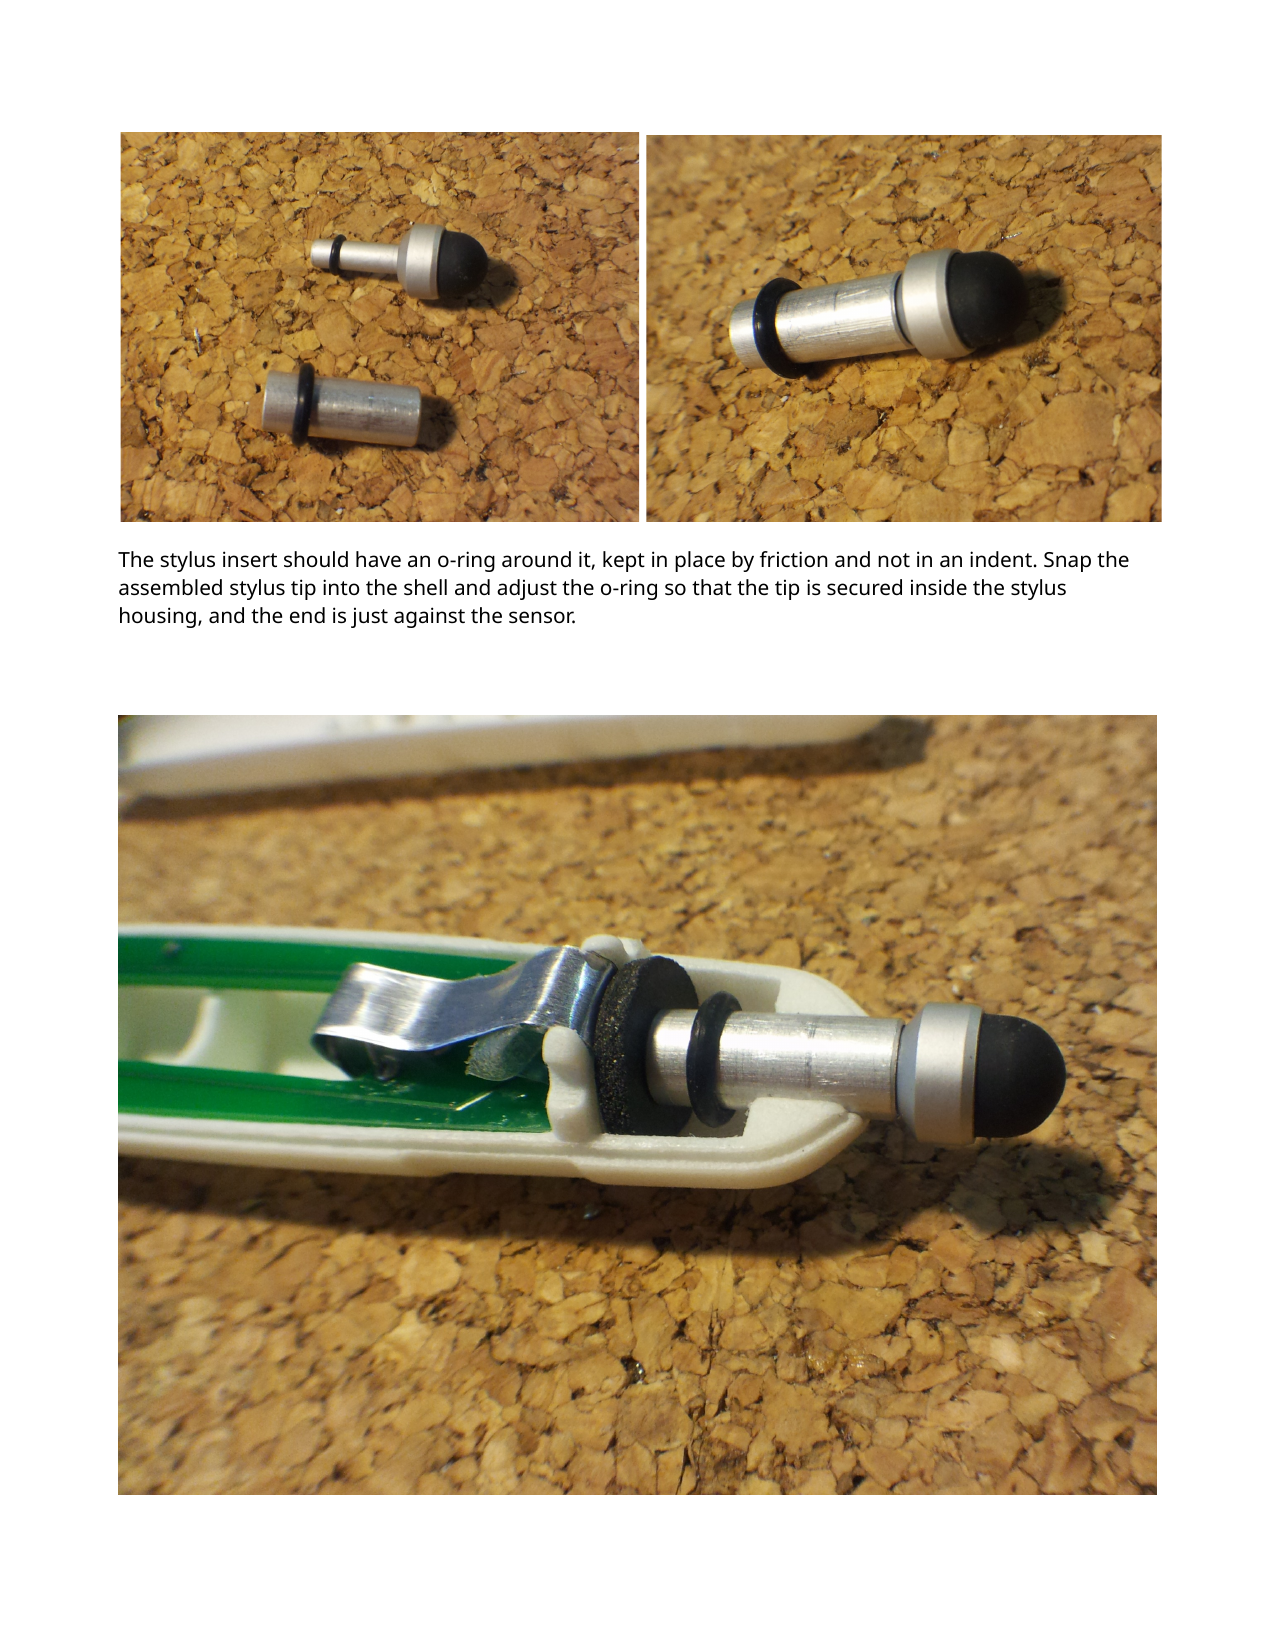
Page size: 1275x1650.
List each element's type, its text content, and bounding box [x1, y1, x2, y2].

picture [120, 132, 640, 522]
picture [646, 135, 1162, 522]
picture [118, 715, 1157, 1495]
text The stylus insert should have an o-ring around it, kept in place by friction and not in an indent. Snap the assembled stylus tip into the shell and adjust the o-ring so that the tip is secured inside the stylus housing, and the end is just against the sensor. [118, 431, 1157, 630]
